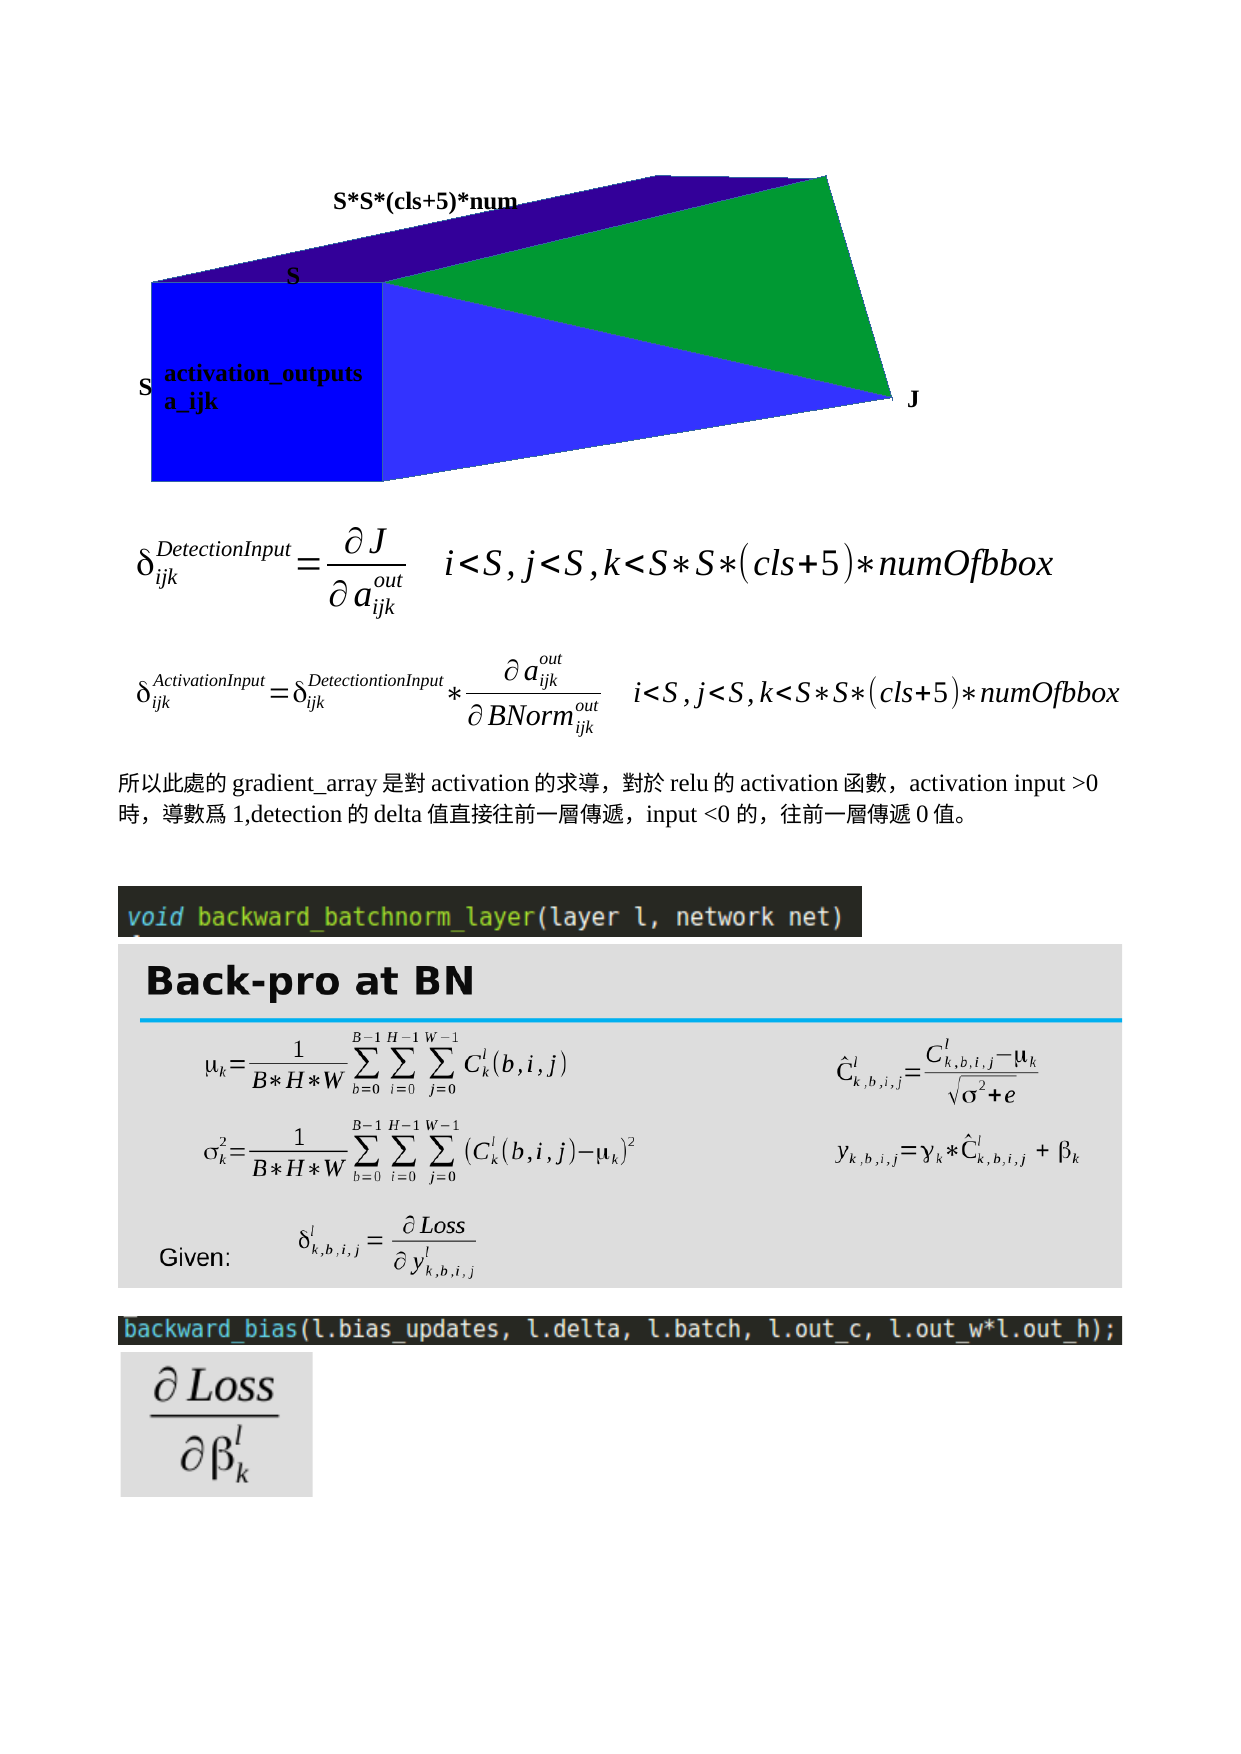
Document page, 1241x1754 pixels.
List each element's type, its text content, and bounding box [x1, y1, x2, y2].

picture [118, 886, 862, 937]
picture [120, 1352, 313, 1497]
picture [118, 1316, 1123, 1345]
picture [118, 944, 1123, 1288]
text 所以此處的gradient_array是對activation的求導，對於relu的activation函數，activation input >0 時，導數爲1,detection的delta值直接往前一層傳遞，input <0 的，往前一層傳遞0值。 [118, 766, 1122, 829]
